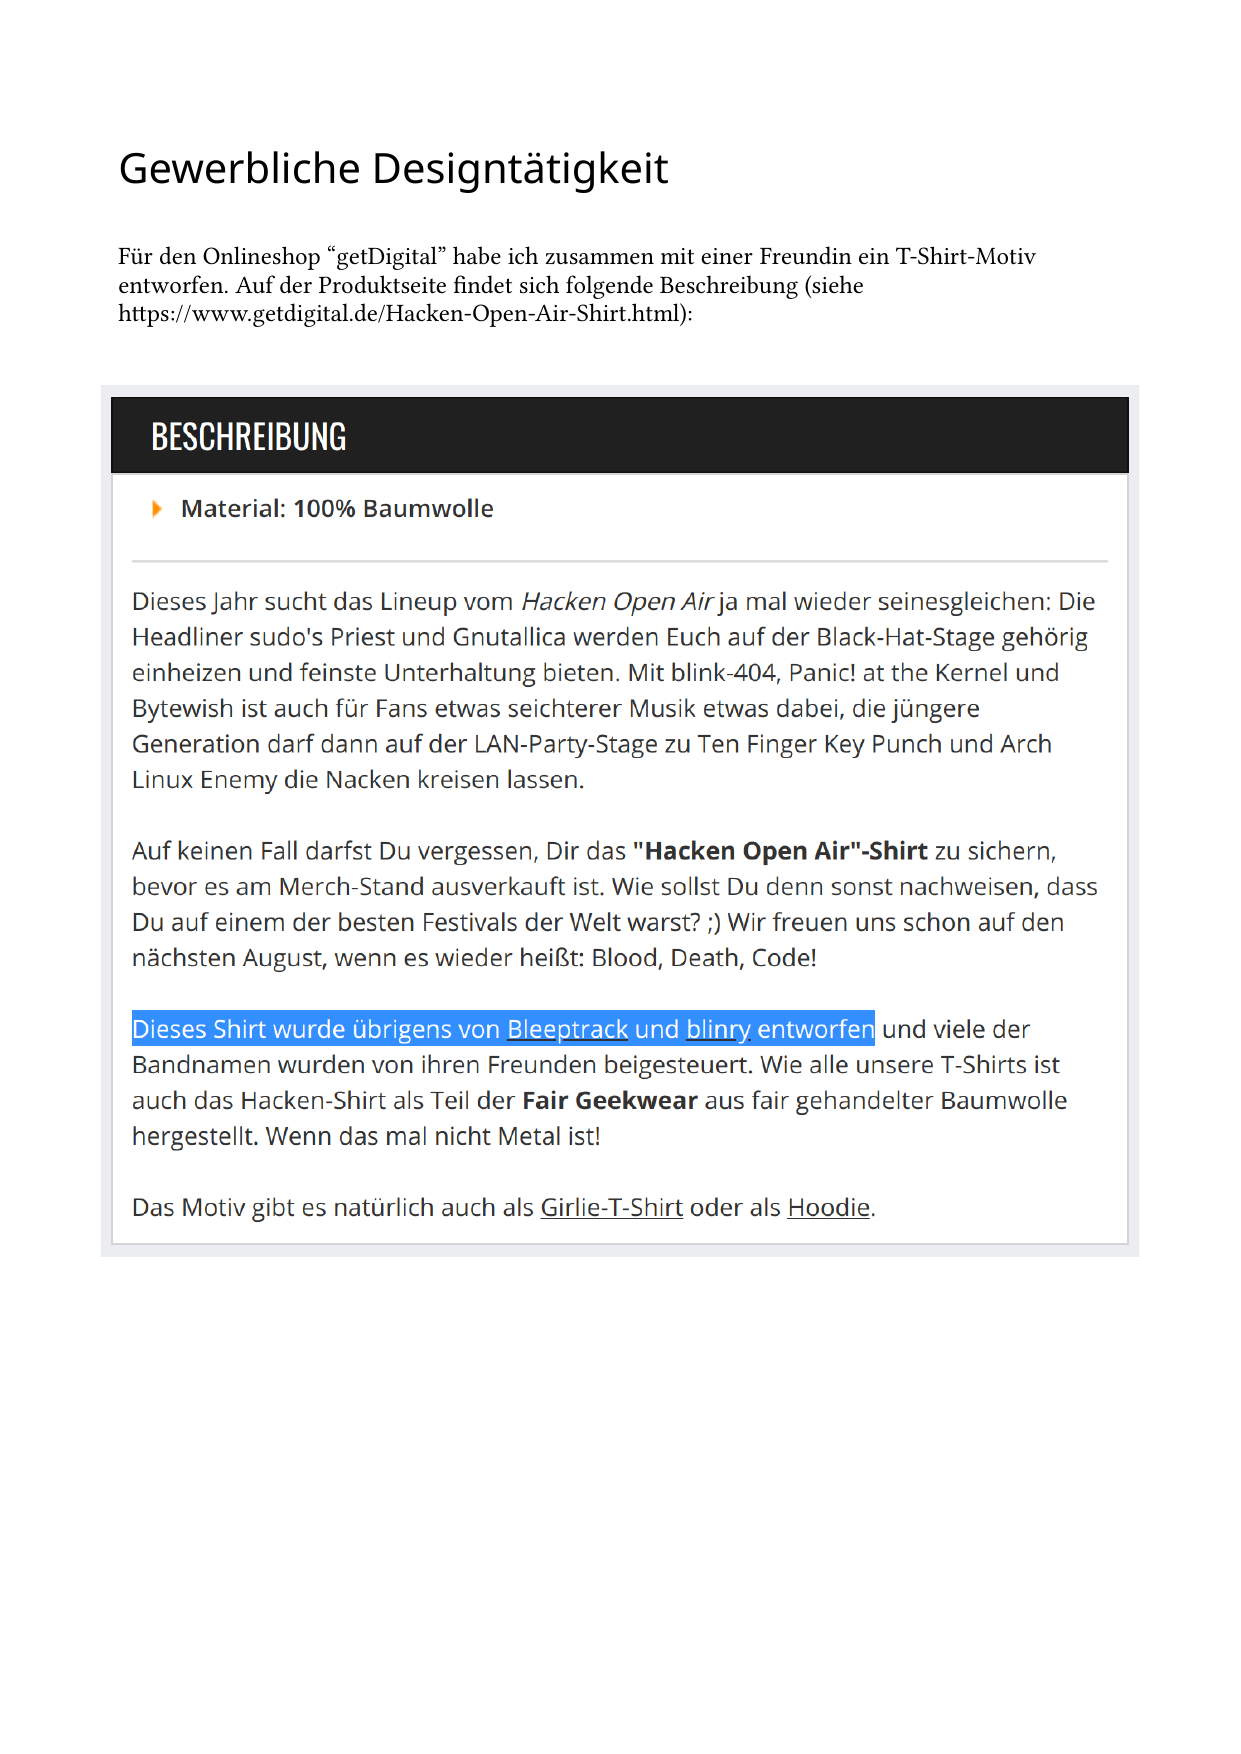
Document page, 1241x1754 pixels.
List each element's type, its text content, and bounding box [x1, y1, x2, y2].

subtitle Gewerbliche Designtätigkeit [118, 139, 1122, 196]
picture [100, 385, 1140, 1257]
text Für den Onlineshop “getDigital” habe ich zusammen mit einer Freundin ein T-Shirt-Motiv entworfen. Auf der Produktseite findet sich folgende Beschreibung (siehe https://www.getdigital.de/Hacken-Open-Air-Shirt.html): [118, 242, 1122, 328]
